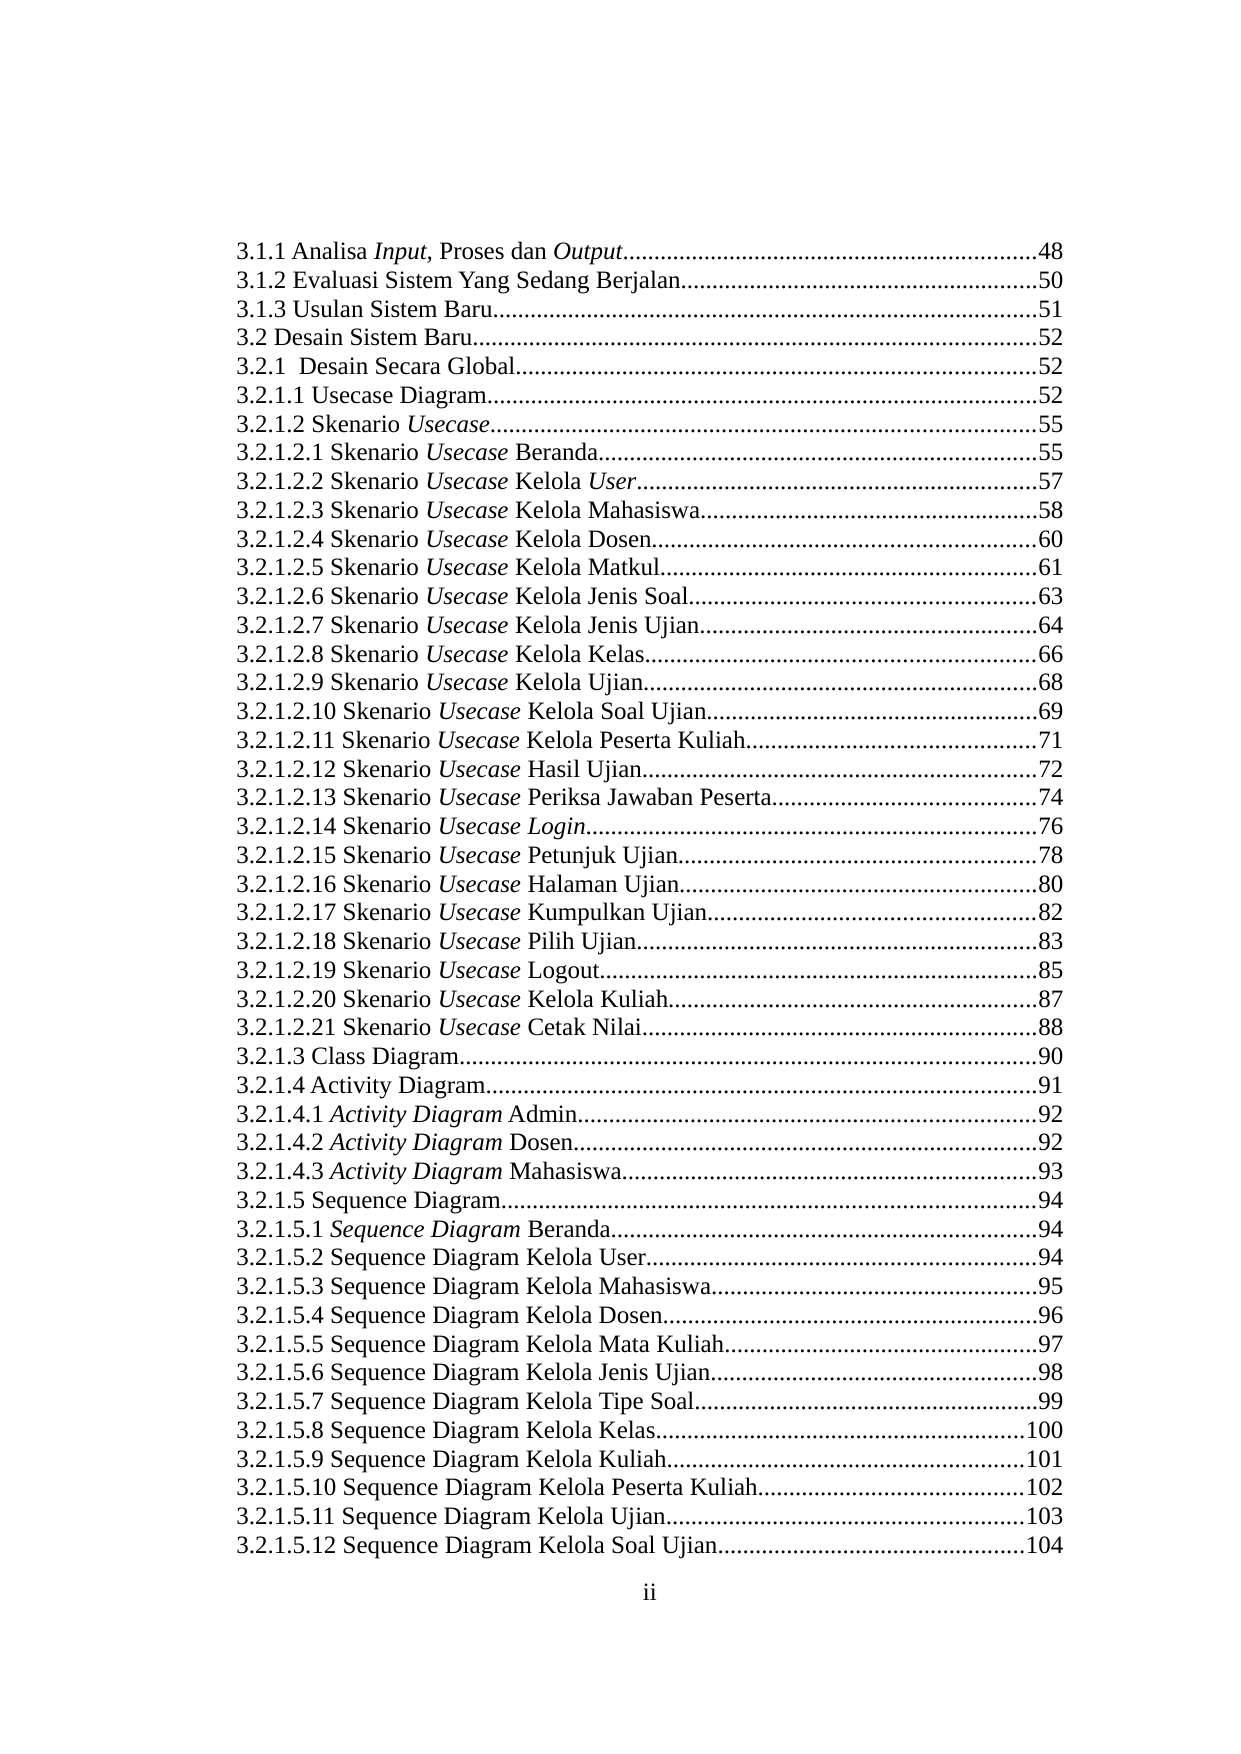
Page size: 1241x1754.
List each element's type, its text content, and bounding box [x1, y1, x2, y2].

text 3.2.1.2.17 Skenario Usecase Kumpulkan Ujian 82 [236, 897, 1063, 926]
text 3.2.1.4.1 Activity Diagram Admin 92 [236, 1099, 1063, 1127]
text 3.2.1.2.11 Skenario Usecase Kelola Peserta Kuliah 71 [236, 725, 1063, 754]
text 3.2.1.5 Sequence Diagram 94 [236, 1185, 1063, 1214]
text 3.2.1.2.18 Skenario Usecase Pilih Ujian 83 [236, 926, 1063, 955]
text 3.2.1.5.2 Sequence Diagram Kelola User 94 [236, 1242, 1063, 1271]
text 3.2.1.2.13 Skenario Usecase Periksa Jawaban Peserta 74 [236, 782, 1063, 811]
text 3.2.1.5.9 Sequence Diagram Kelola Kuliah 101 [236, 1444, 1063, 1472]
text 3.1.3 Usulan Sistem Baru 51 [236, 294, 1063, 322]
text 3.2.1.5.12 Sequence Diagram Kelola Soal Ujian 104 [236, 1530, 1063, 1559]
text 3.2.1.2.9 Skenario Usecase Kelola Ujian 68 [236, 667, 1063, 696]
text 3.2.1.2.4 Skenario Usecase Kelola Dosen 60 [236, 524, 1063, 552]
text 3.2.1.3 Class Diagram 90 [236, 1041, 1063, 1070]
text 3.2.1.2.3 Skenario Usecase Kelola Mahasiswa 58 [236, 495, 1063, 524]
text 3.2.1.2.1 Skenario Usecase Beranda 55 [236, 437, 1063, 466]
text 3.2.1.5.10 Sequence Diagram Kelola Peserta Kuliah 102 [236, 1472, 1063, 1501]
text 3.2.1.4 Activity Diagram 91 [236, 1070, 1063, 1099]
text 3.2.1.2.14 Skenario Usecase Login 76 [236, 811, 1063, 840]
text 3.2.1.2.10 Skenario Usecase Kelola Soal Ujian 69 [236, 696, 1063, 725]
text 3.2.1.2.5 Skenario Usecase Kelola Matkul 61 [236, 552, 1063, 581]
text 3.2.1.2.7 Skenario Usecase Kelola Jenis Ujian 64 [236, 610, 1063, 639]
text 3.2.1.2.20 Skenario Usecase Kelola Kuliah 87 [236, 984, 1063, 1012]
text 3.1.2 Evaluasi Sistem Yang Sedang Berjalan 50 [236, 265, 1063, 294]
text 3.2.1.5.4 Sequence Diagram Kelola Dosen 96 [236, 1300, 1063, 1329]
text 3.2.1.1 Usecase Diagram 52 [236, 380, 1063, 409]
text 3.2.1.2.8 Skenario Usecase Kelola Kelas 66 [236, 639, 1063, 667]
text 3.2.1.2.16 Skenario Usecase Halaman Ujian 80 [236, 869, 1063, 897]
text 3.2.1.2.2 Skenario Usecase Kelola User 57 [236, 466, 1063, 495]
text 3.2.1.5.7 Sequence Diagram Kelola Tipe Soal 99 [236, 1386, 1063, 1415]
text 3.2.1.2.15 Skenario Usecase Petunjuk Ujian 78 [236, 840, 1063, 869]
text 3.2.1.2.6 Skenario Usecase Kelola Jenis Soal 63 [236, 581, 1063, 610]
text 3.2.1.4.2 Activity Diagram Dosen 92 [236, 1127, 1063, 1156]
text 3.1.1 Analisa Input, Proses dan Output 48 [236, 236, 1063, 265]
text 3.2.1.5.3 Sequence Diagram Kelola Mahasiswa 95 [236, 1271, 1063, 1300]
text 3.2.1.5.8 Sequence Diagram Kelola Kelas 100 [236, 1415, 1063, 1444]
text 3.2.1.5.11 Sequence Diagram Kelola Ujian 103 [236, 1501, 1063, 1530]
text 3.2.1 Desain Secara Global 52 [236, 351, 1063, 380]
text 3.2 Desain Sistem Baru 52 [236, 322, 1063, 351]
text 3.2.1.5.6 Sequence Diagram Kelola Jenis Ujian 98 [236, 1357, 1063, 1386]
text 3.2.1.5.5 Sequence Diagram Kelola Mata Kuliah 97 [236, 1329, 1063, 1357]
text 3.2.1.4.3 Activity Diagram Mahasiswa 93 [236, 1156, 1063, 1185]
text 3.2.1.2.19 Skenario Usecase Logout 85 [236, 955, 1063, 984]
text 3.2.1.2 Skenario Usecase 55 [236, 409, 1063, 437]
text 3.2.1.2.12 Skenario Usecase Hasil Ujian 72 [236, 754, 1063, 782]
text 3.2.1.2.21 Skenario Usecase Cetak Nilai 88 [236, 1012, 1063, 1041]
text 3.2.1.5.1 Sequence Diagram Beranda 94 [236, 1214, 1063, 1242]
